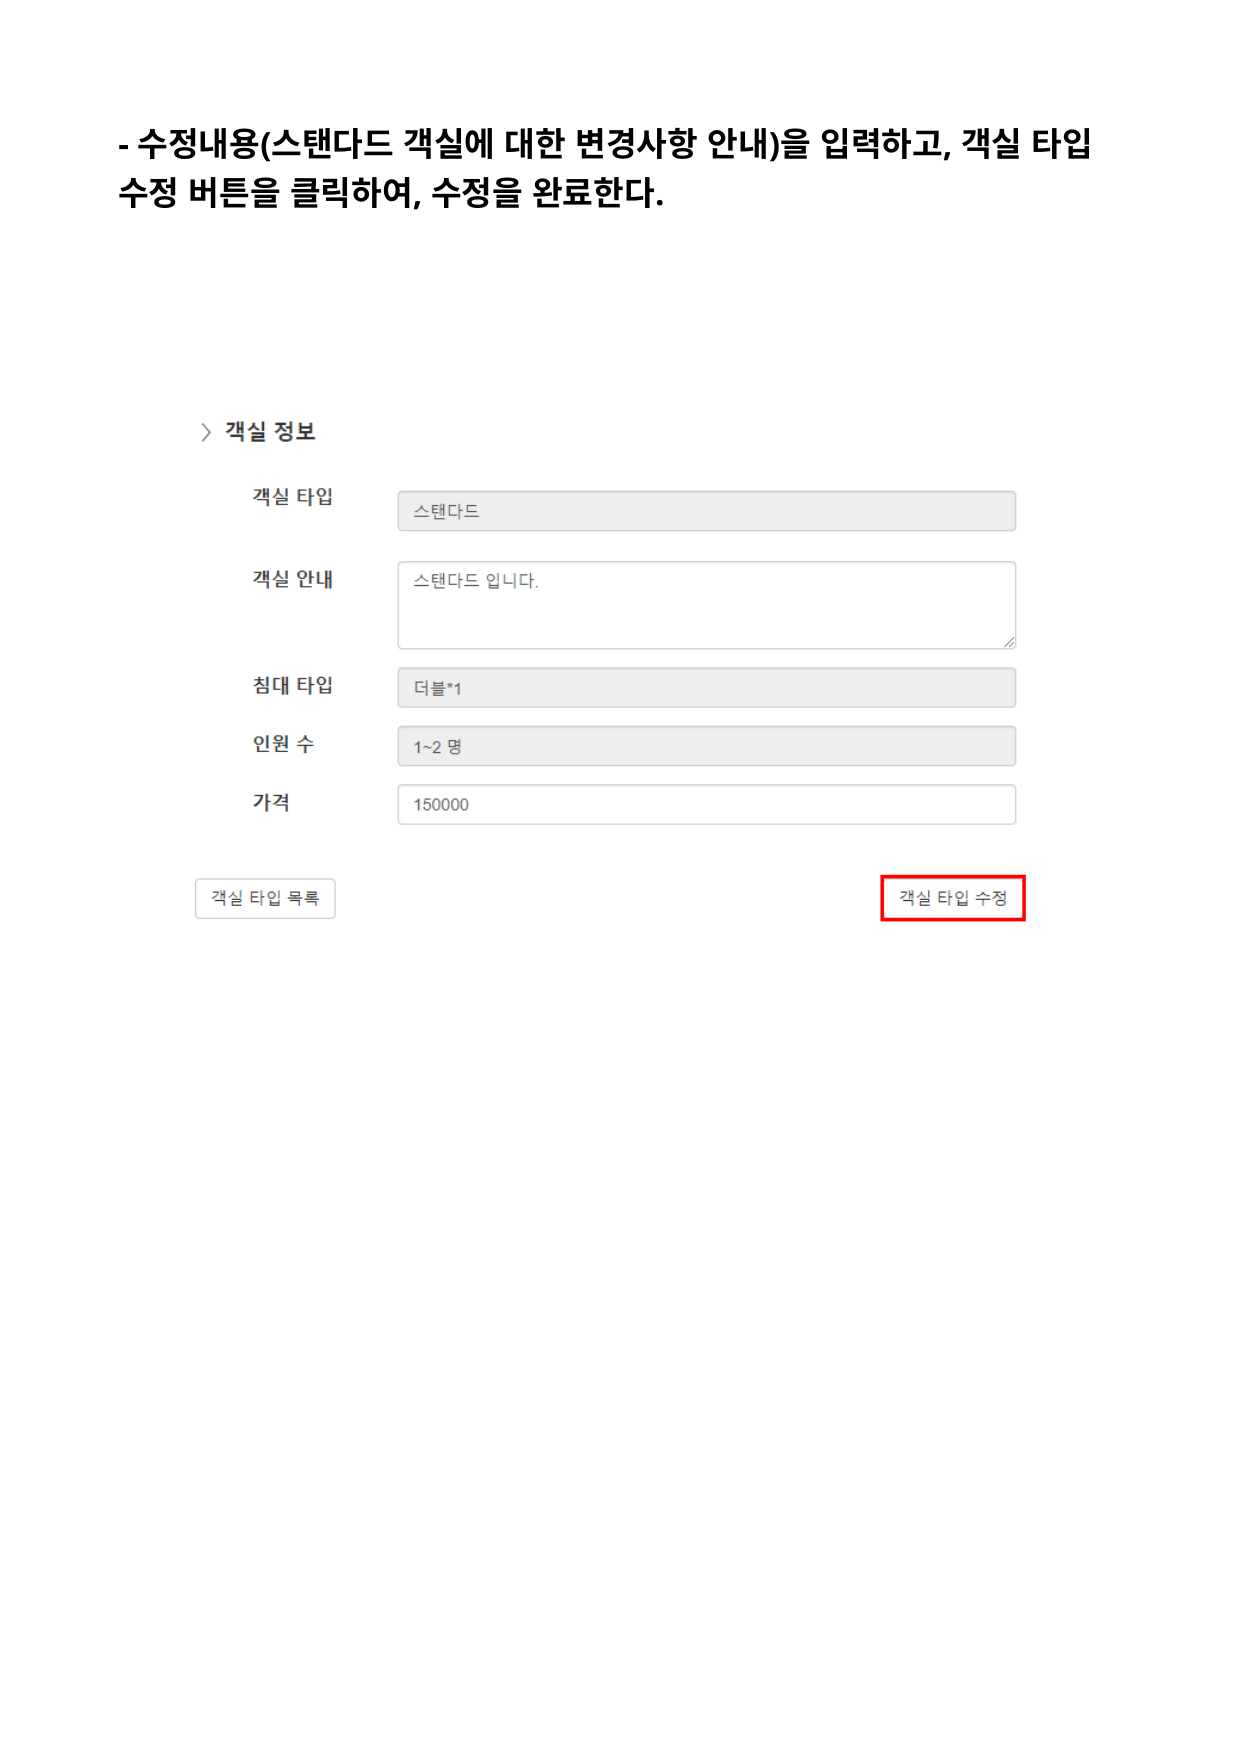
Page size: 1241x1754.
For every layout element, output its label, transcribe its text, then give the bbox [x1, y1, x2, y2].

text - 수정내용(스탠다드 객실에 대한 변경사항 안내)을 입력하고, 객실 타입 수정 버튼을 클릭하여, 수정을 완료한다. [118, 118, 1122, 215]
picture [108, 382, 1113, 968]
